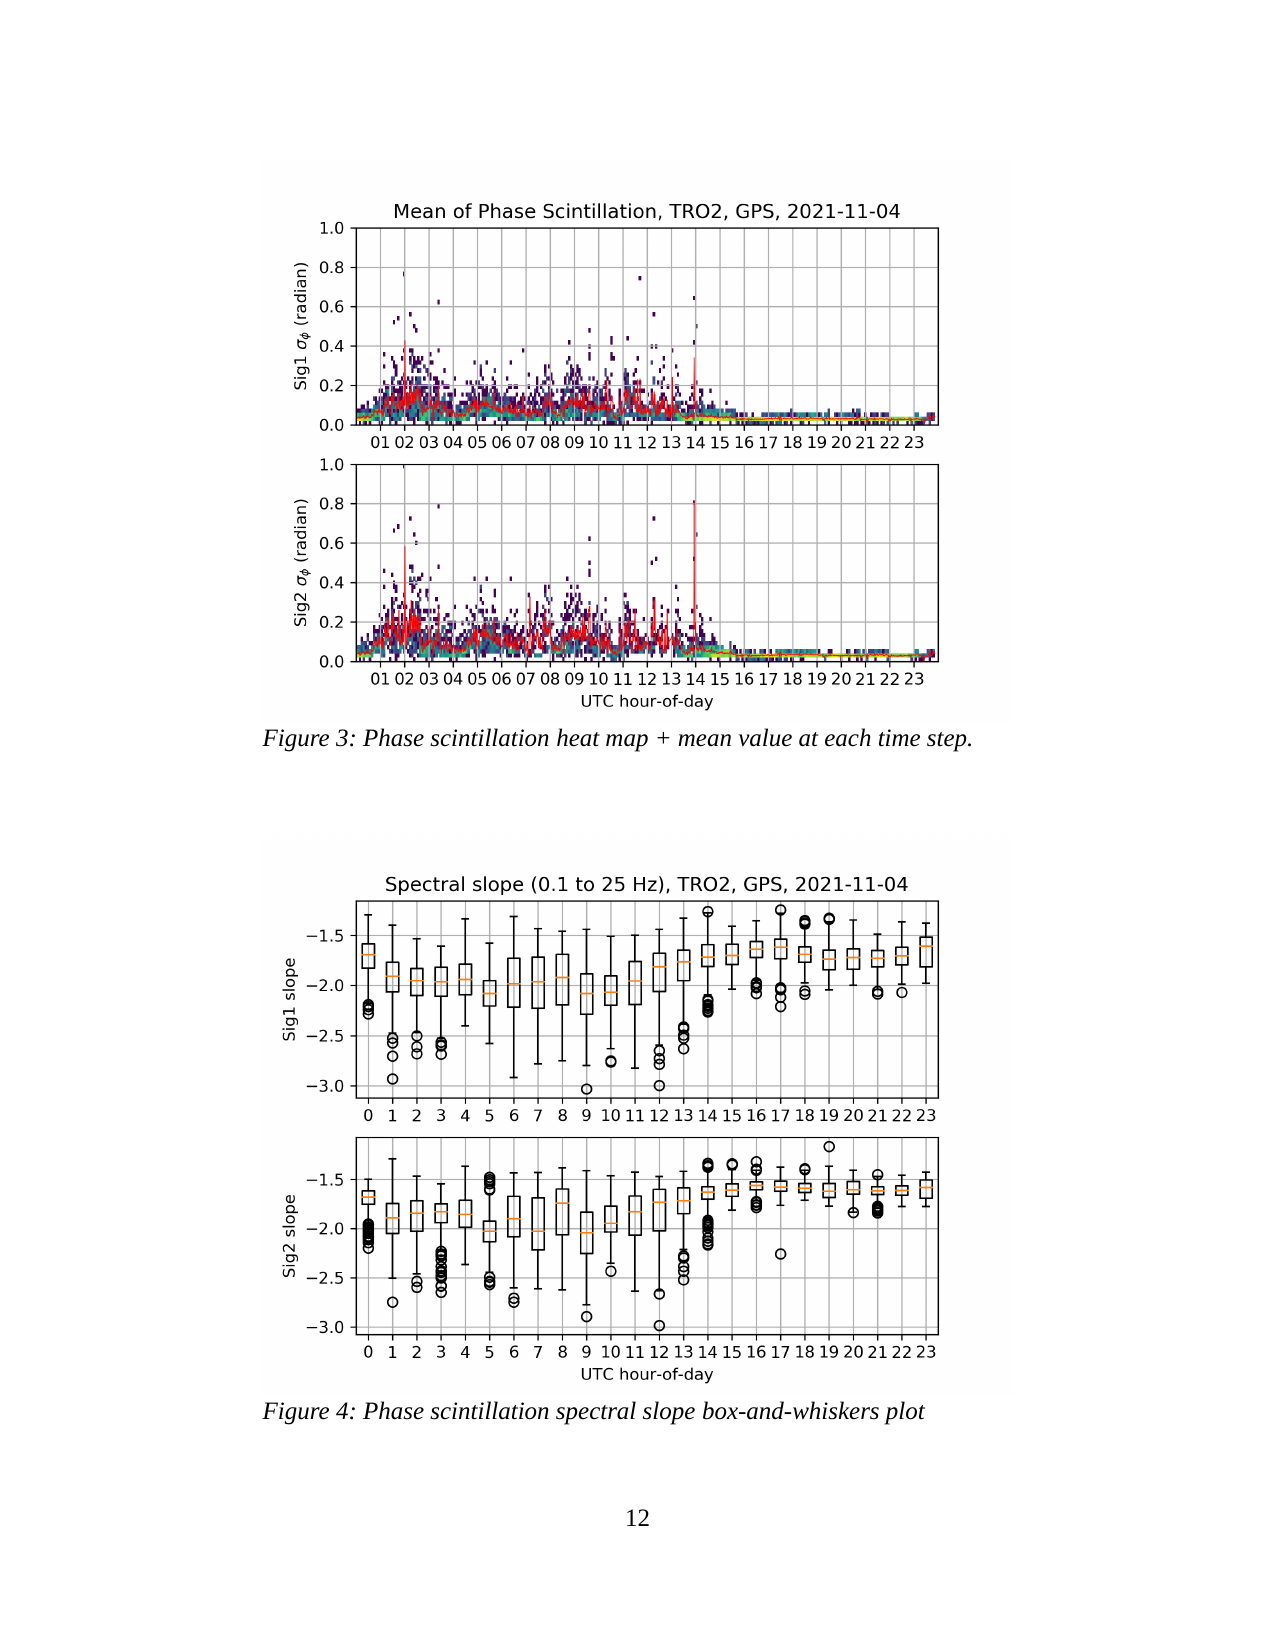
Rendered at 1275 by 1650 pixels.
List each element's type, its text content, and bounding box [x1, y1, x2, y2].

text Figure 4: Phase scintillation spectral slope box-and-whiskers plot [262, 1396, 1012, 1424]
picture [262, 160, 1013, 723]
text Figure 3: Phase scintillation heat map + mean value at each time step. [262, 723, 1012, 751]
picture [262, 833, 1013, 1396]
